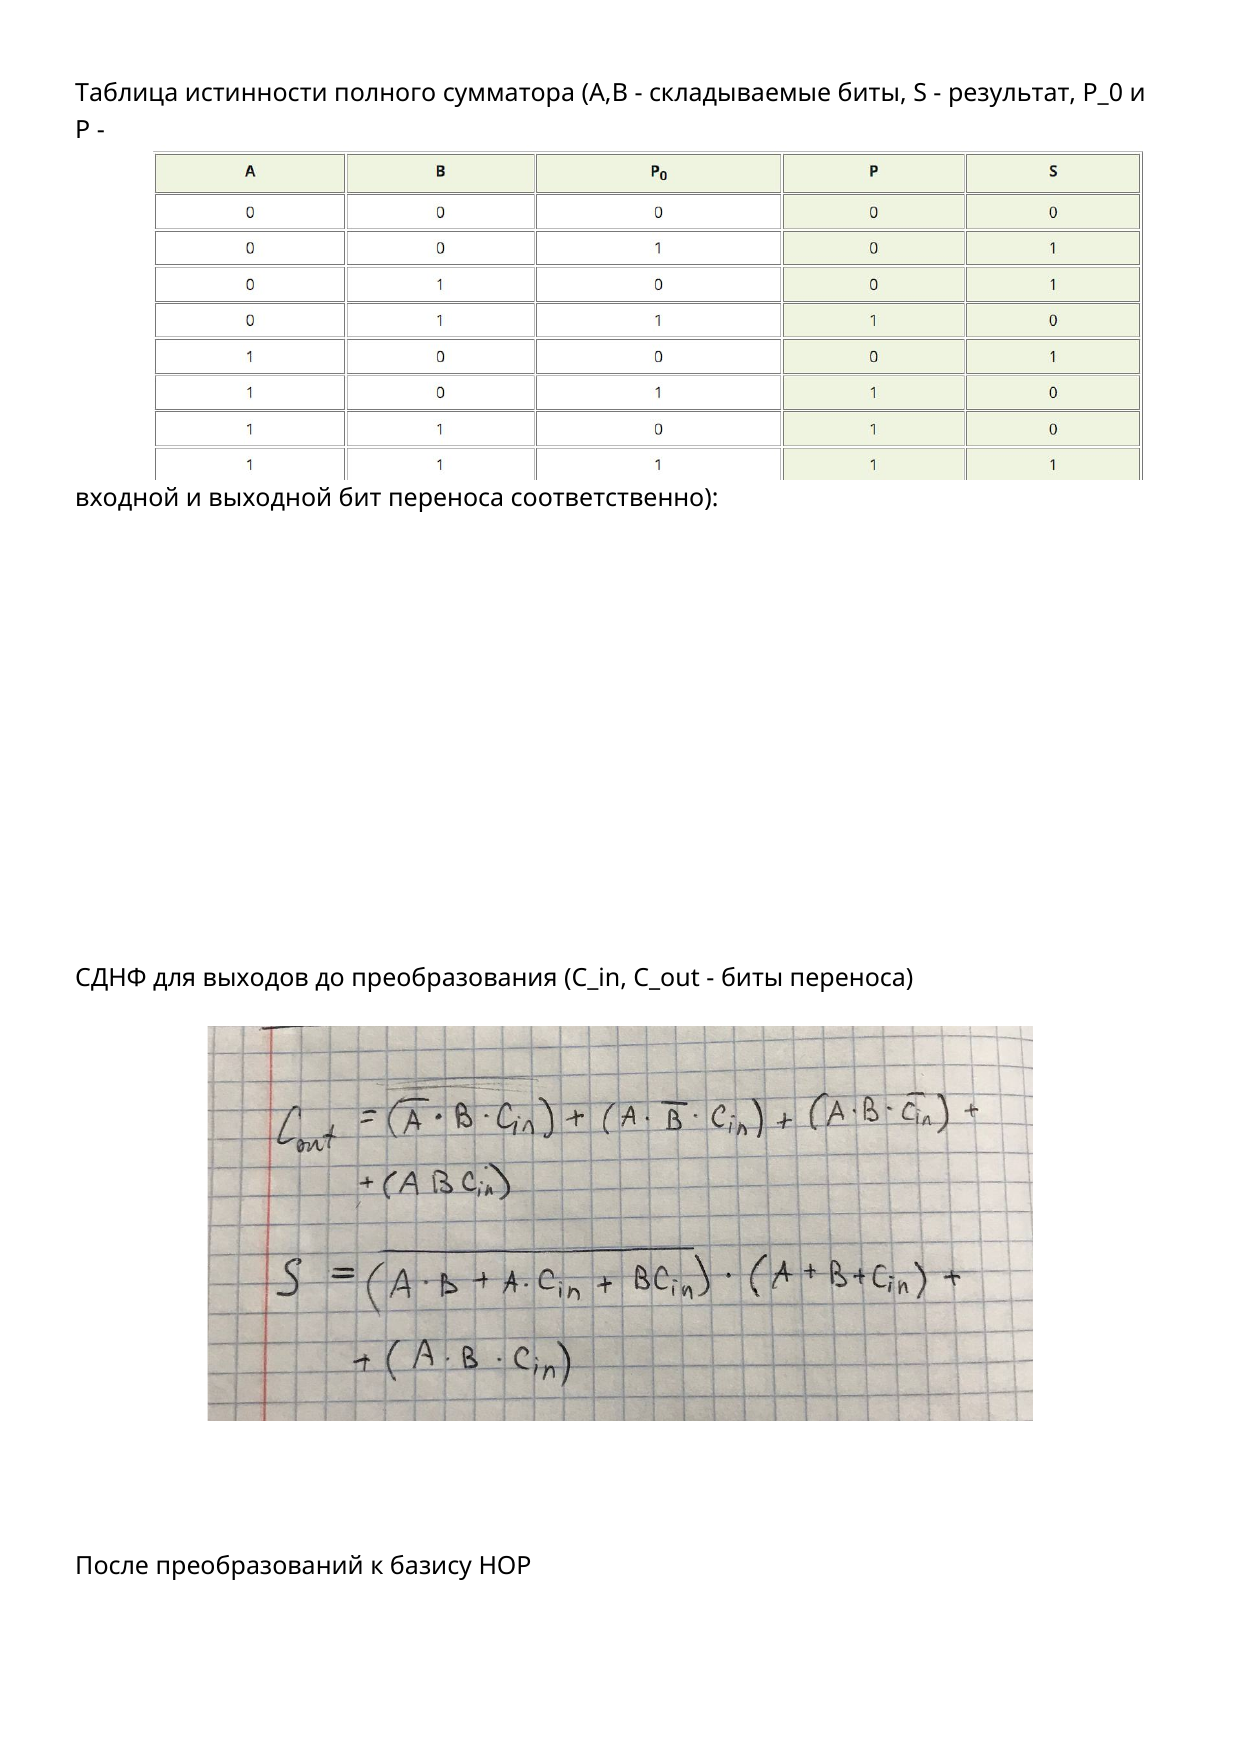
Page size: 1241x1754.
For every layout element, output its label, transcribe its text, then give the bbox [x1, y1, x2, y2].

text После преобразований к базису НОР [75, 1548, 1165, 1582]
picture [153, 145, 1145, 480]
text Таблица истинности полного сумматора (A,B - складываемые биты, S - результат, P_0 и P - входной и выходной бит переноса соответственно): [75, 75, 1165, 513]
text СДНФ для выходов до преобразования (C_in, C_out - биты переноса) [75, 960, 1165, 994]
picture [207, 1026, 1033, 1421]
